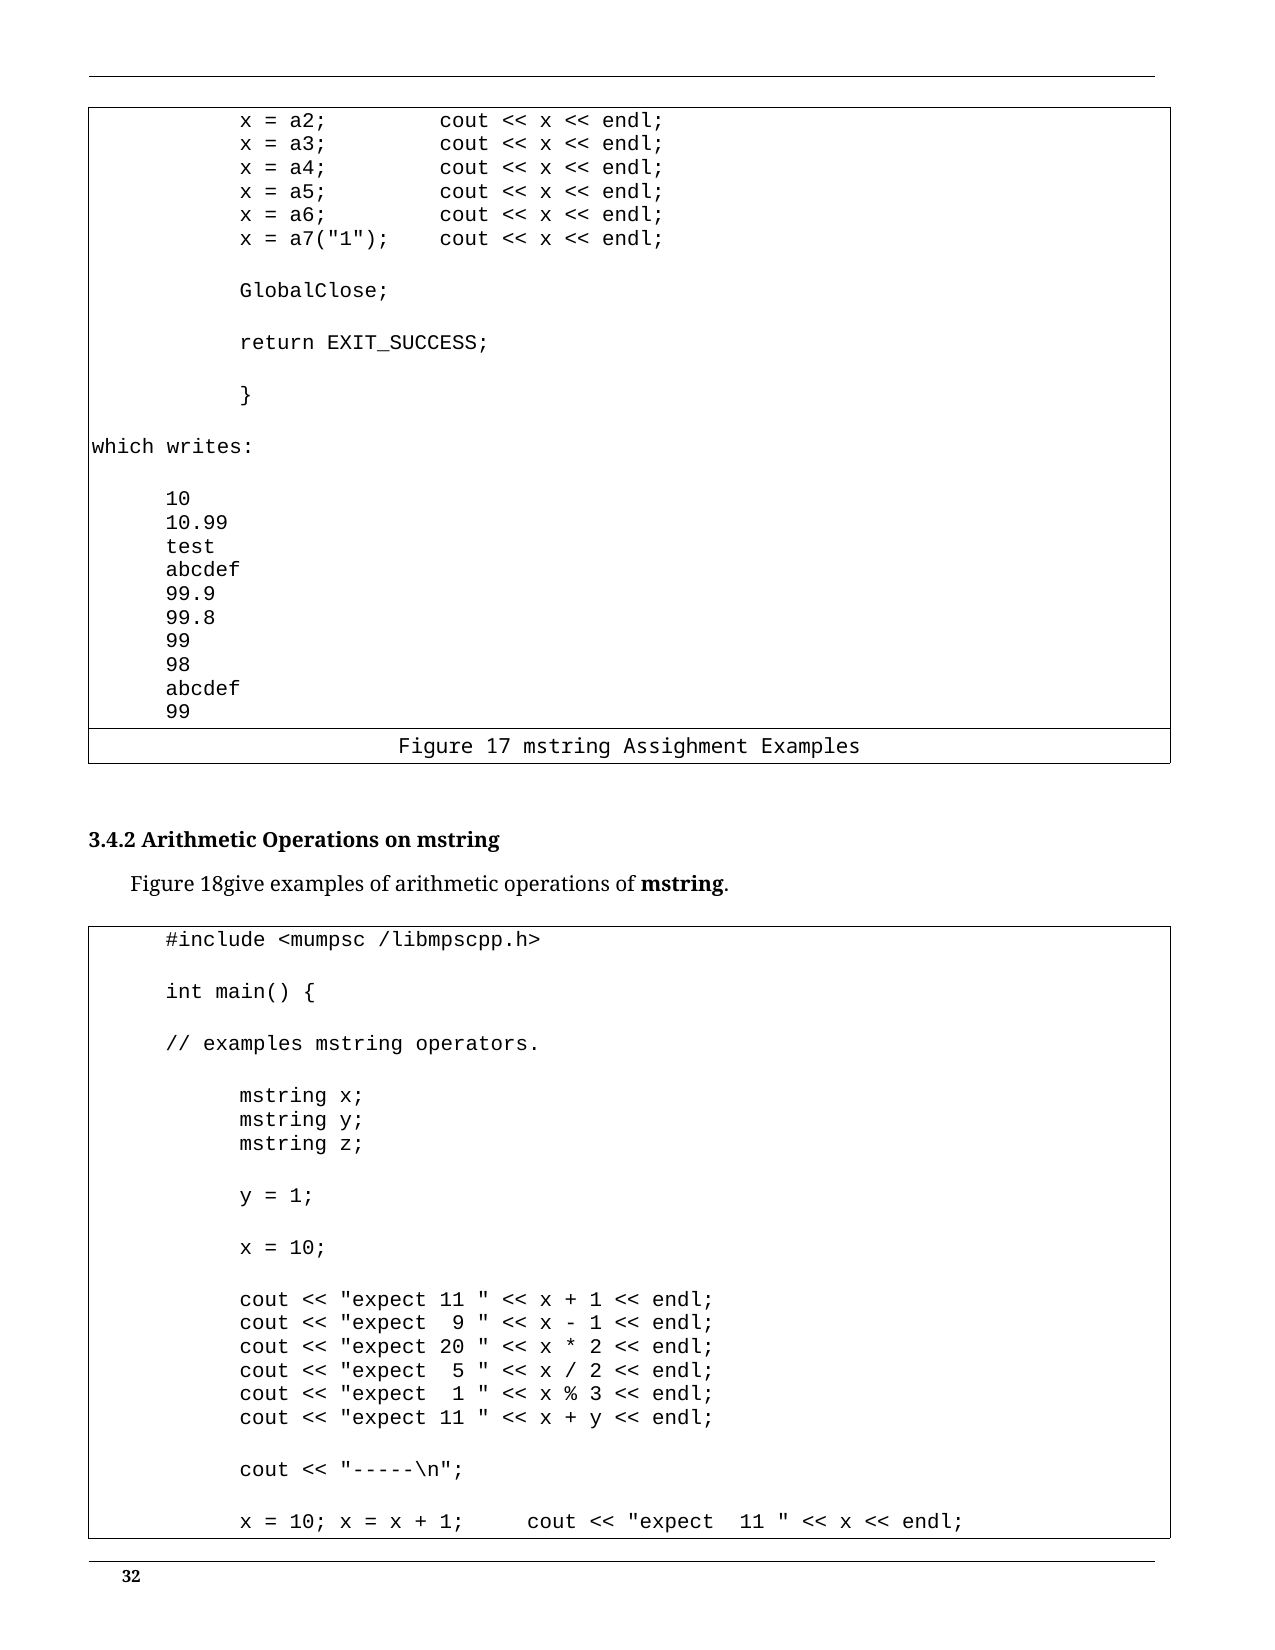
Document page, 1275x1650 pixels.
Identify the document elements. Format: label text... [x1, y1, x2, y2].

subtitle Arithmetic Operations on mstring [88, 826, 1170, 854]
text Figure 18give examples of arithmetic operations of mstring. [88, 869, 1155, 897]
table_header x = a2; cout << x << endl; x = a3; cout << x << endl; x = a4; cout << x << endl; x = a5; cout << x << endl; x = a6; cout << x << endl; x = a7("1"); cout << x << endl; GlobalClose; return EXIT_SUCCESS; } which writes: 10 10.99 test abcdef 99.9 99.8 99 98 abcdef 99 [89, 108, 1170, 728]
table_cell Figure 17 mstring Assighment Examples [89, 729, 1170, 762]
table_header #include <mumpsc /libmpscpp.h> int main() { // examples mstring operators. mstring x; mstring y; mstring z; y = 1; x = 10; cout << "expect 11 " << x + 1 << endl; cout << "expect 9 " << x - 1 << endl; cout << "expect 20 " << x * 2 << endl; cout << "expect 5 " << x / 2 << endl; cout << "expect 1 " << x % 3 << endl; cout << "expect 11 " << x + y << endl; cout << "-----\n"; x = 10; x = x + 1; cout << "expect 11 " << x << endl; [89, 927, 1170, 1538]
